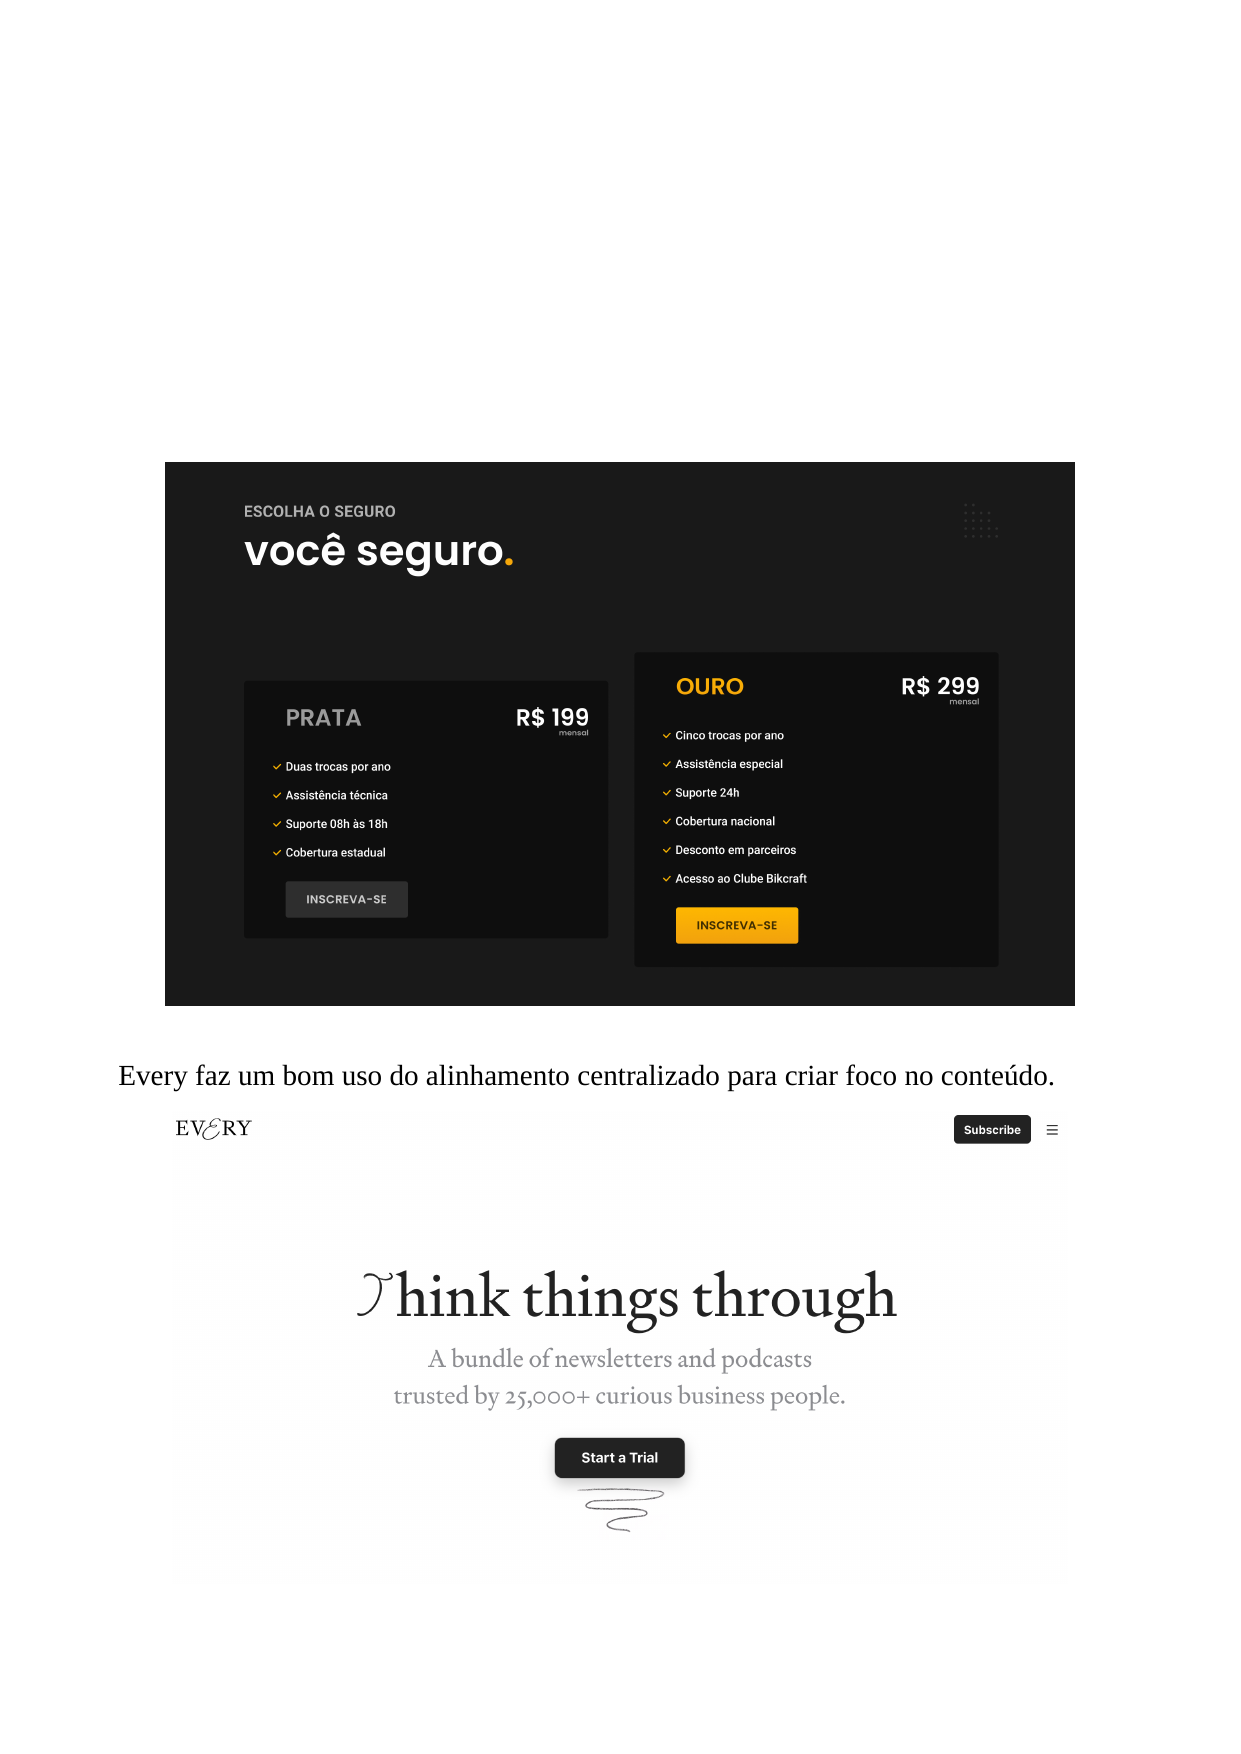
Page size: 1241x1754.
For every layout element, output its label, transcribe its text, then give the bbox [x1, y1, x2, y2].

picture [165, 462, 1075, 1006]
list Depende do layout, pode funcionar em casos que você possui uma foto à direita e o texto à esquerda. [118, 222, 1122, 288]
list Centralizado [118, 311, 1122, 340]
list Direita [118, 170, 1122, 199]
picture [171, 1111, 1069, 1584]
text Every faz um bom uso do alinhamento centralizado para criar foco no conteúdo. [118, 1058, 1122, 1091]
list Funciona para títulos e pequenos textos. Mas deve respeitar o layout do site. [118, 363, 1122, 392]
list O mais comum e recomendado para a web. [118, 118, 1122, 147]
